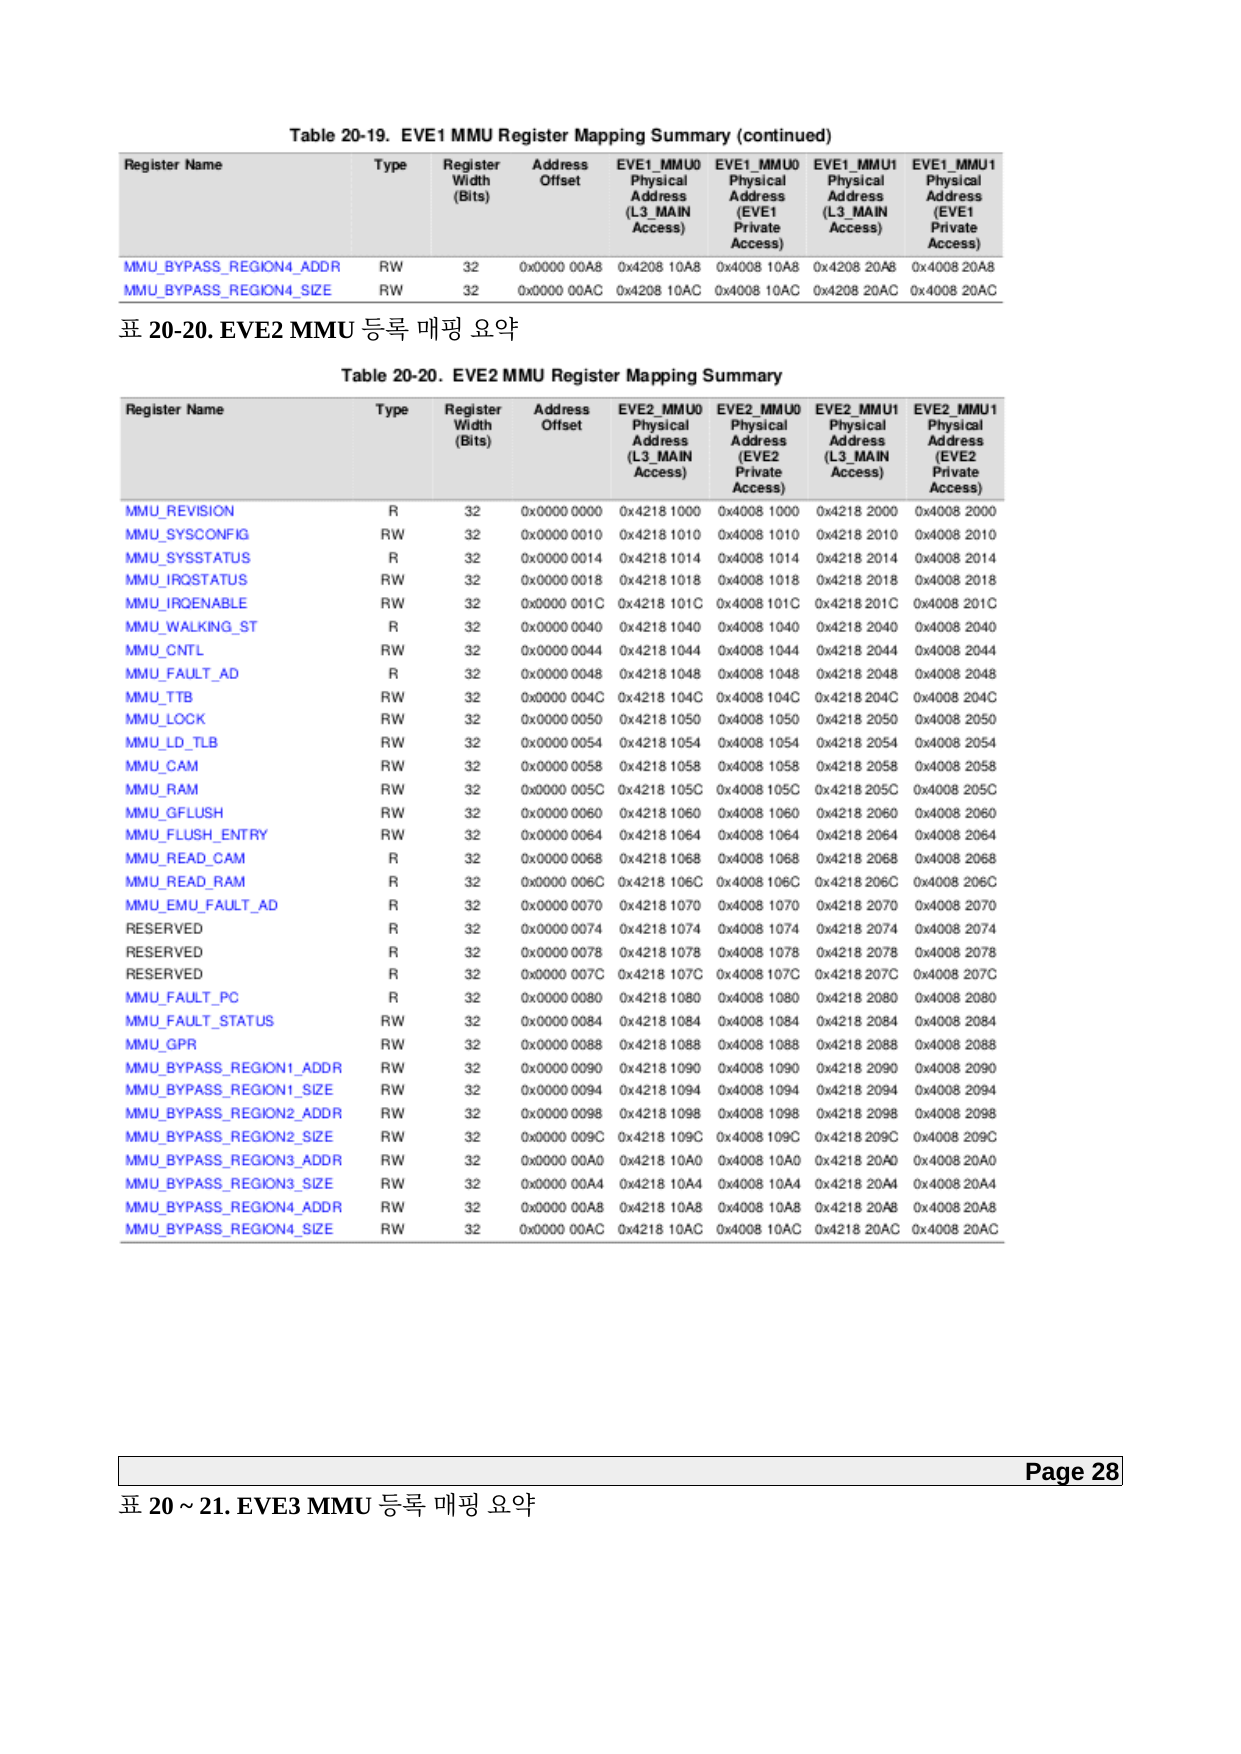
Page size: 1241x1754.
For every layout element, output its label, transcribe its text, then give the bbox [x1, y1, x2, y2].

text 표 20-20. EVE2 MMU 등록 매핑 요약 [118, 309, 1122, 346]
text 표 20 ~ 21. EVE3 MMU 등록 매핑 요약 [118, 1486, 1122, 1521]
table_header Page 28 [119, 1457, 1122, 1485]
